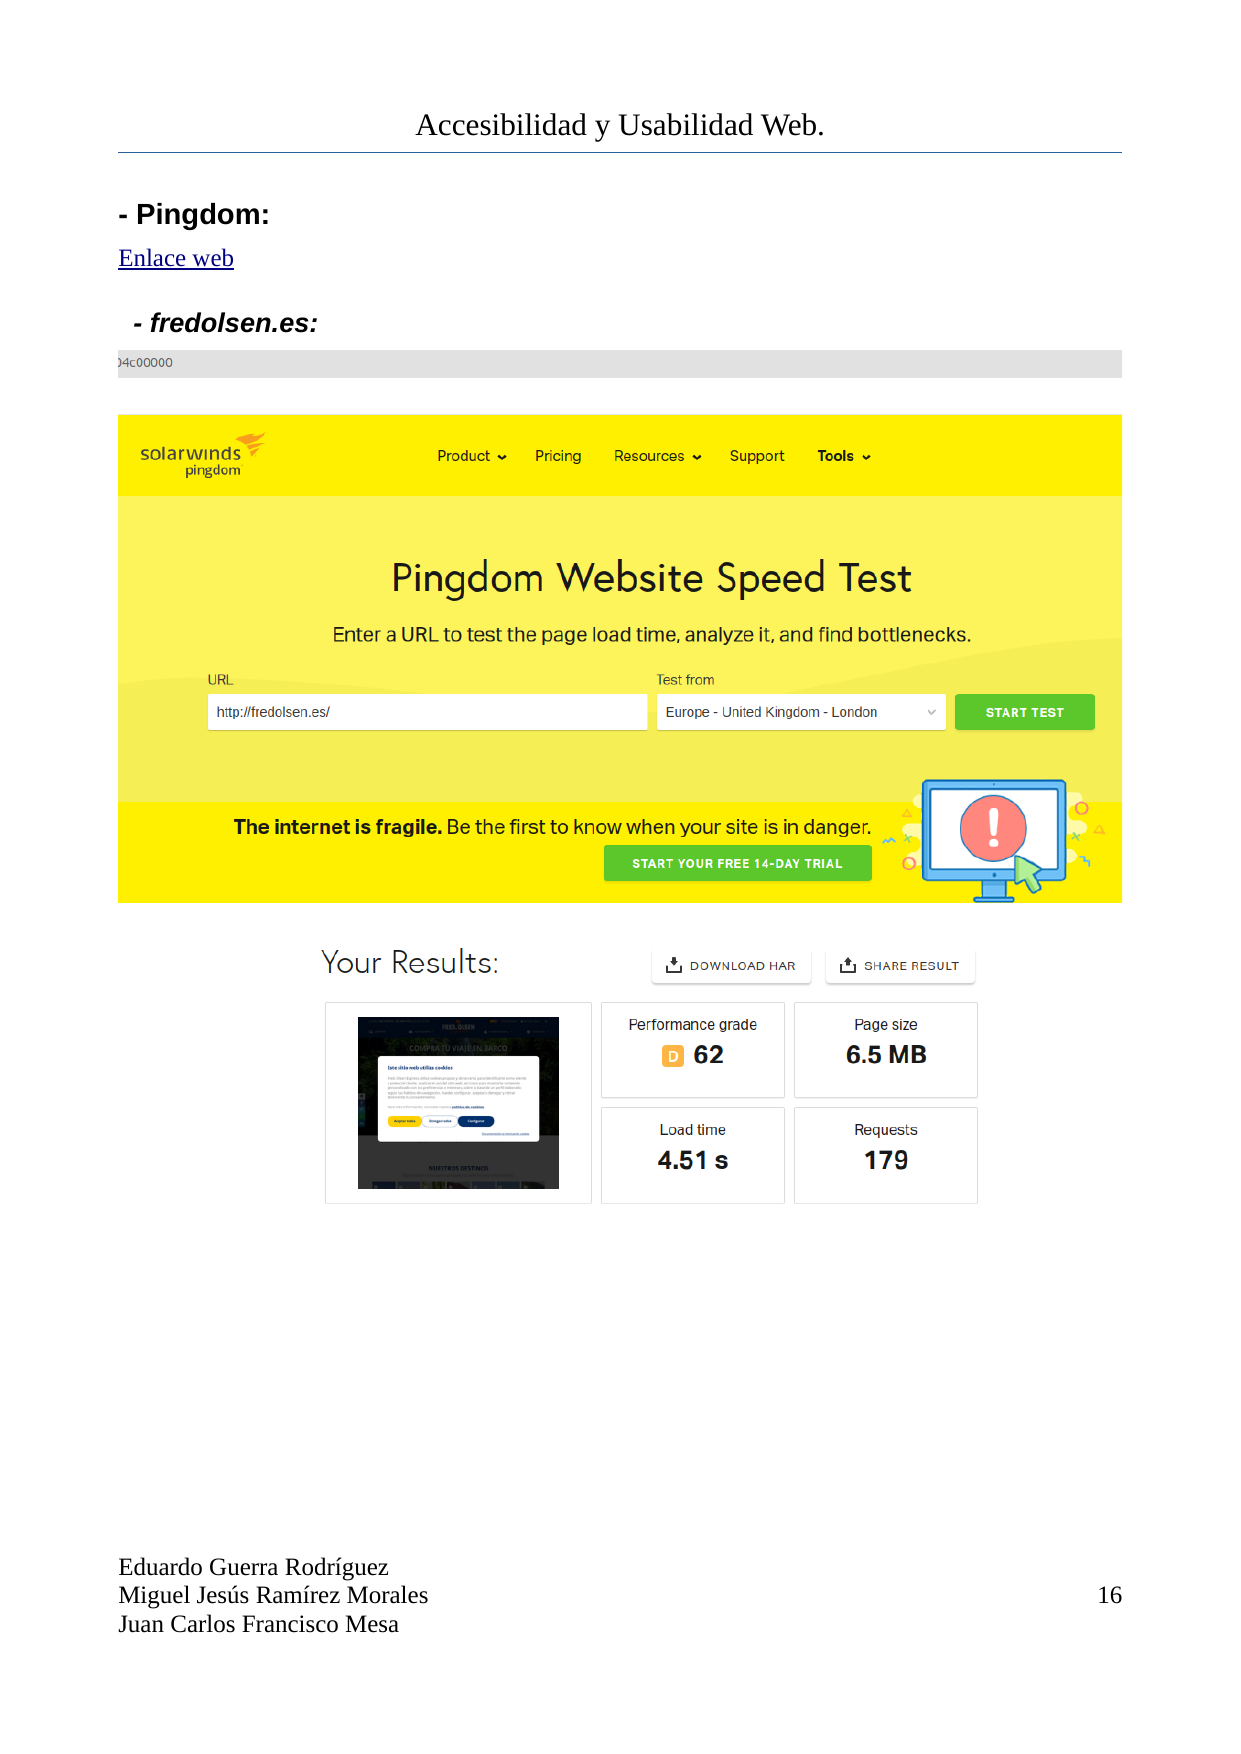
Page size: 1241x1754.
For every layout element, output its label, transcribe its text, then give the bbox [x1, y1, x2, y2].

picture [118, 350, 1123, 1225]
subtitle - fredolsen.es: [118, 307, 1122, 338]
subtitle - Pingdom: [118, 197, 1122, 231]
text Enlace web [118, 243, 1122, 272]
